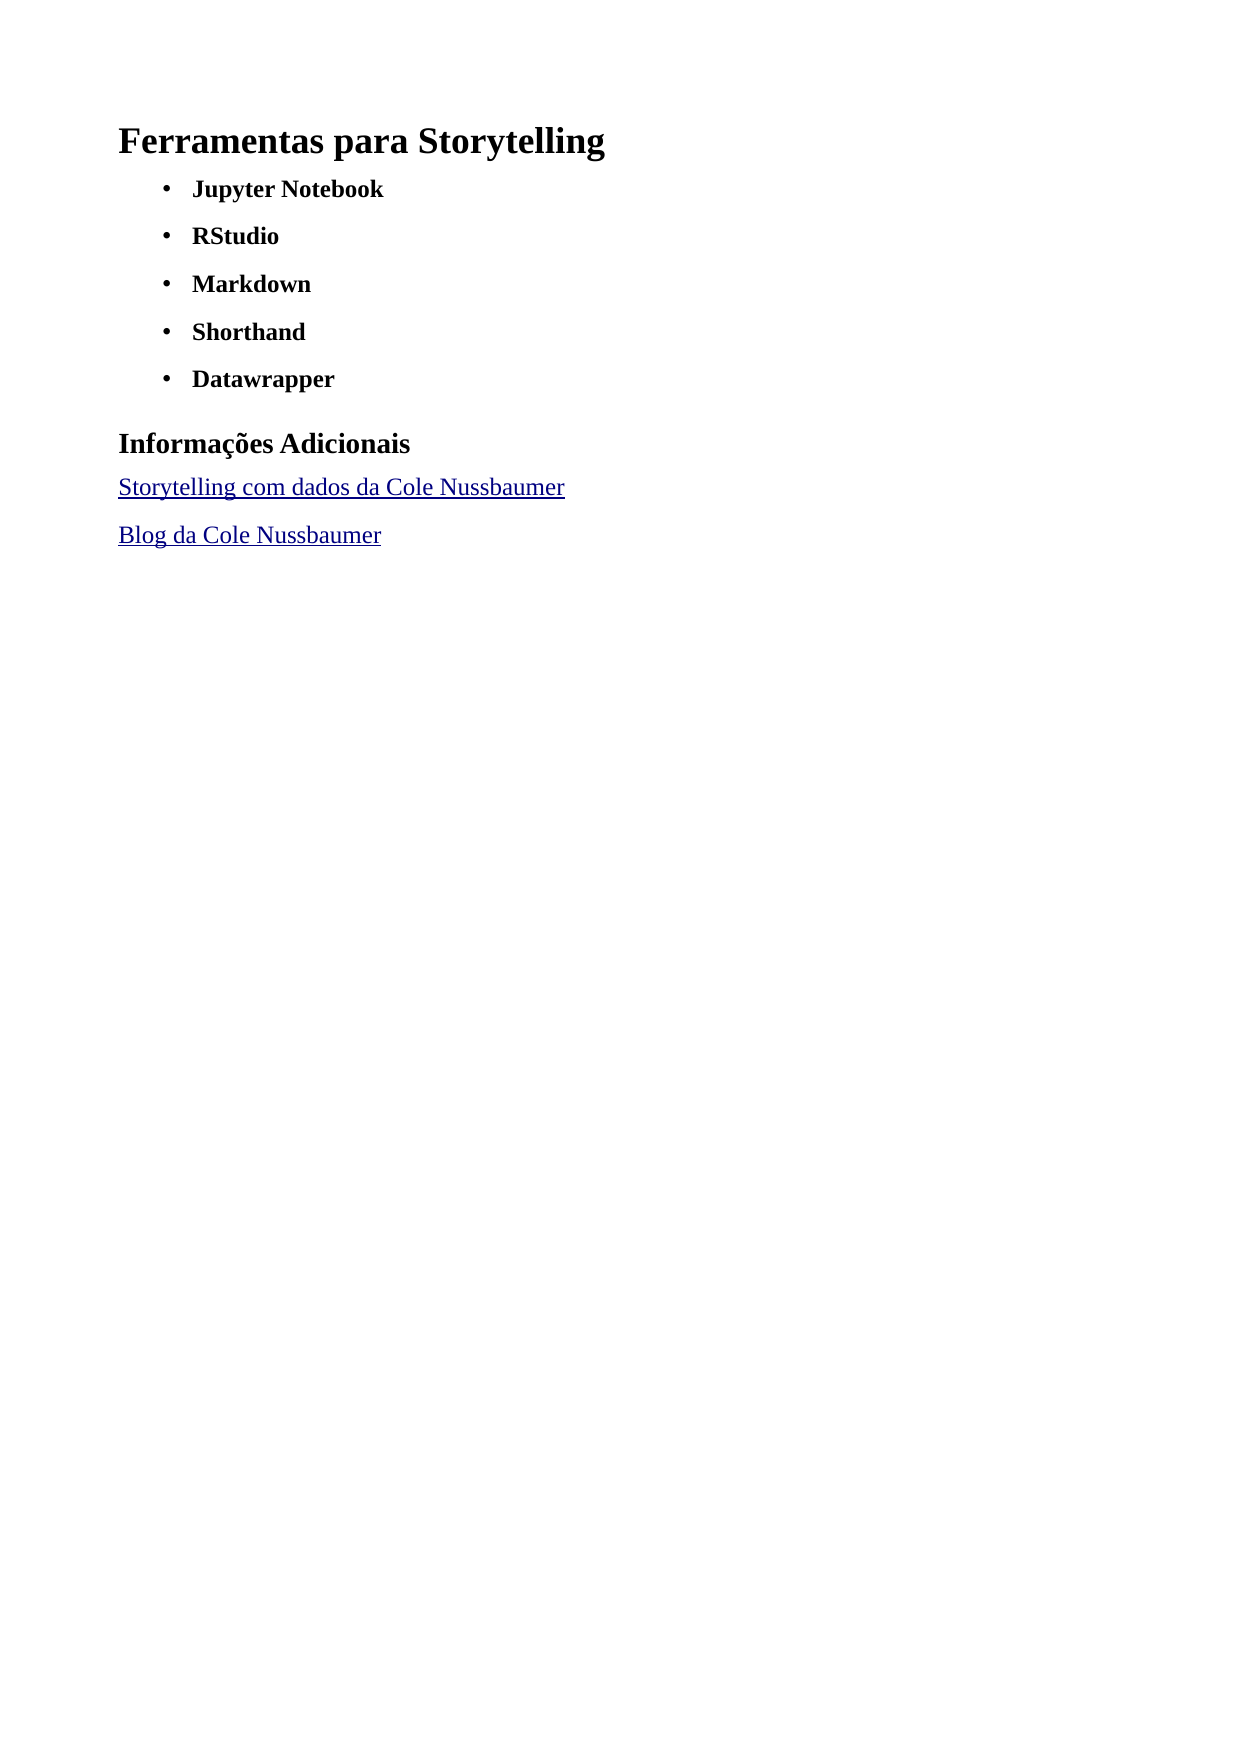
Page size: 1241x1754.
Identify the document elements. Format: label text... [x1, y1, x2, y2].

text Storytelling com dados da Cole Nussbaumer [118, 472, 1122, 501]
list Jupyter Notebook [162, 174, 1122, 202]
list RStudio [162, 221, 1122, 250]
subtitle Informações Adicionais [118, 426, 1122, 460]
subtitle Ferramentas para Storytelling [118, 118, 1122, 161]
list Shorthand [162, 317, 1122, 345]
list Markdown [162, 269, 1122, 298]
text Blog da Cole Nussbaumer [118, 520, 1122, 549]
list Datawrapper [162, 364, 1122, 393]
